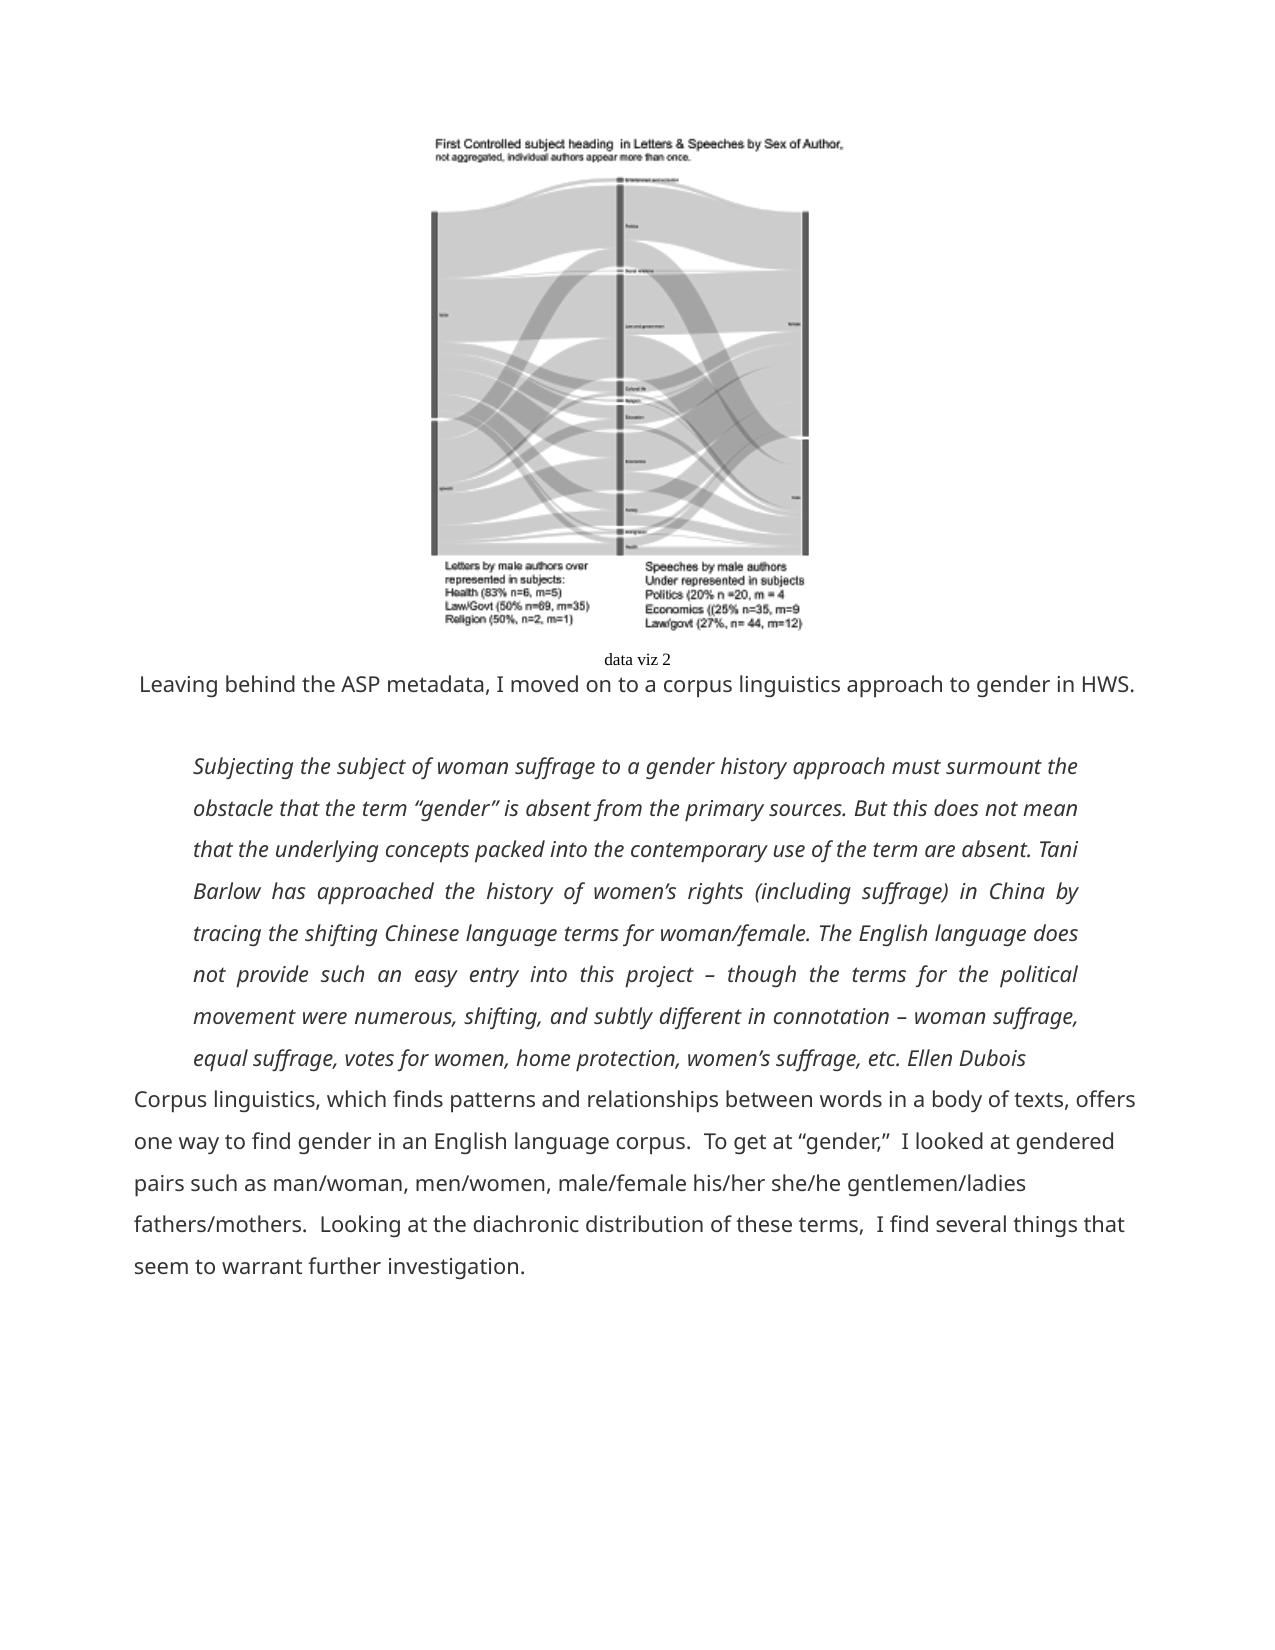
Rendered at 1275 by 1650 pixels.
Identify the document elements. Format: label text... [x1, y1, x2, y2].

text Subjecting the subject of woman suffrage to a gender history approach must surmount the obstacle that the term “gender” is absent from the primary sources. But this does not mean that the underlying concepts packed into the contemporary use of the term are absent. Tani Barlow has approached the history of women’s rights (including suffrage) in China by tracing the shifting Chinese language terms for woman/female. The English language does not provide such an easy entry into this project – though the terms for the political movement were numerous, shifting, and subtly different in connotation – woman suffrage, equal suffrage, votes for women, home protection, women’s suffrage, etc. Ellen Dubois [193, 751, 1082, 1072]
table_header [413, 118, 862, 649]
picture [430, 133, 845, 634]
text Leaving behind the ASP metadata, I moved on to a corpus linguistics approach to gender in HWS. [134, 669, 1141, 699]
text Corpus linguistics, which finds patterns and relationships between words in a body of texts, offers one way to find gender in an English language corpus. To get at “gender,” I looked at gendered pairs such as man/woman, men/women, male/female his/her she/he gentlemen/ladies fathers/mothers. Looking at the diachronic distribution of these terms, I find several things that seem to warrant further investigation. [134, 1084, 1141, 1281]
table_cell data viz 2 [413, 649, 862, 669]
